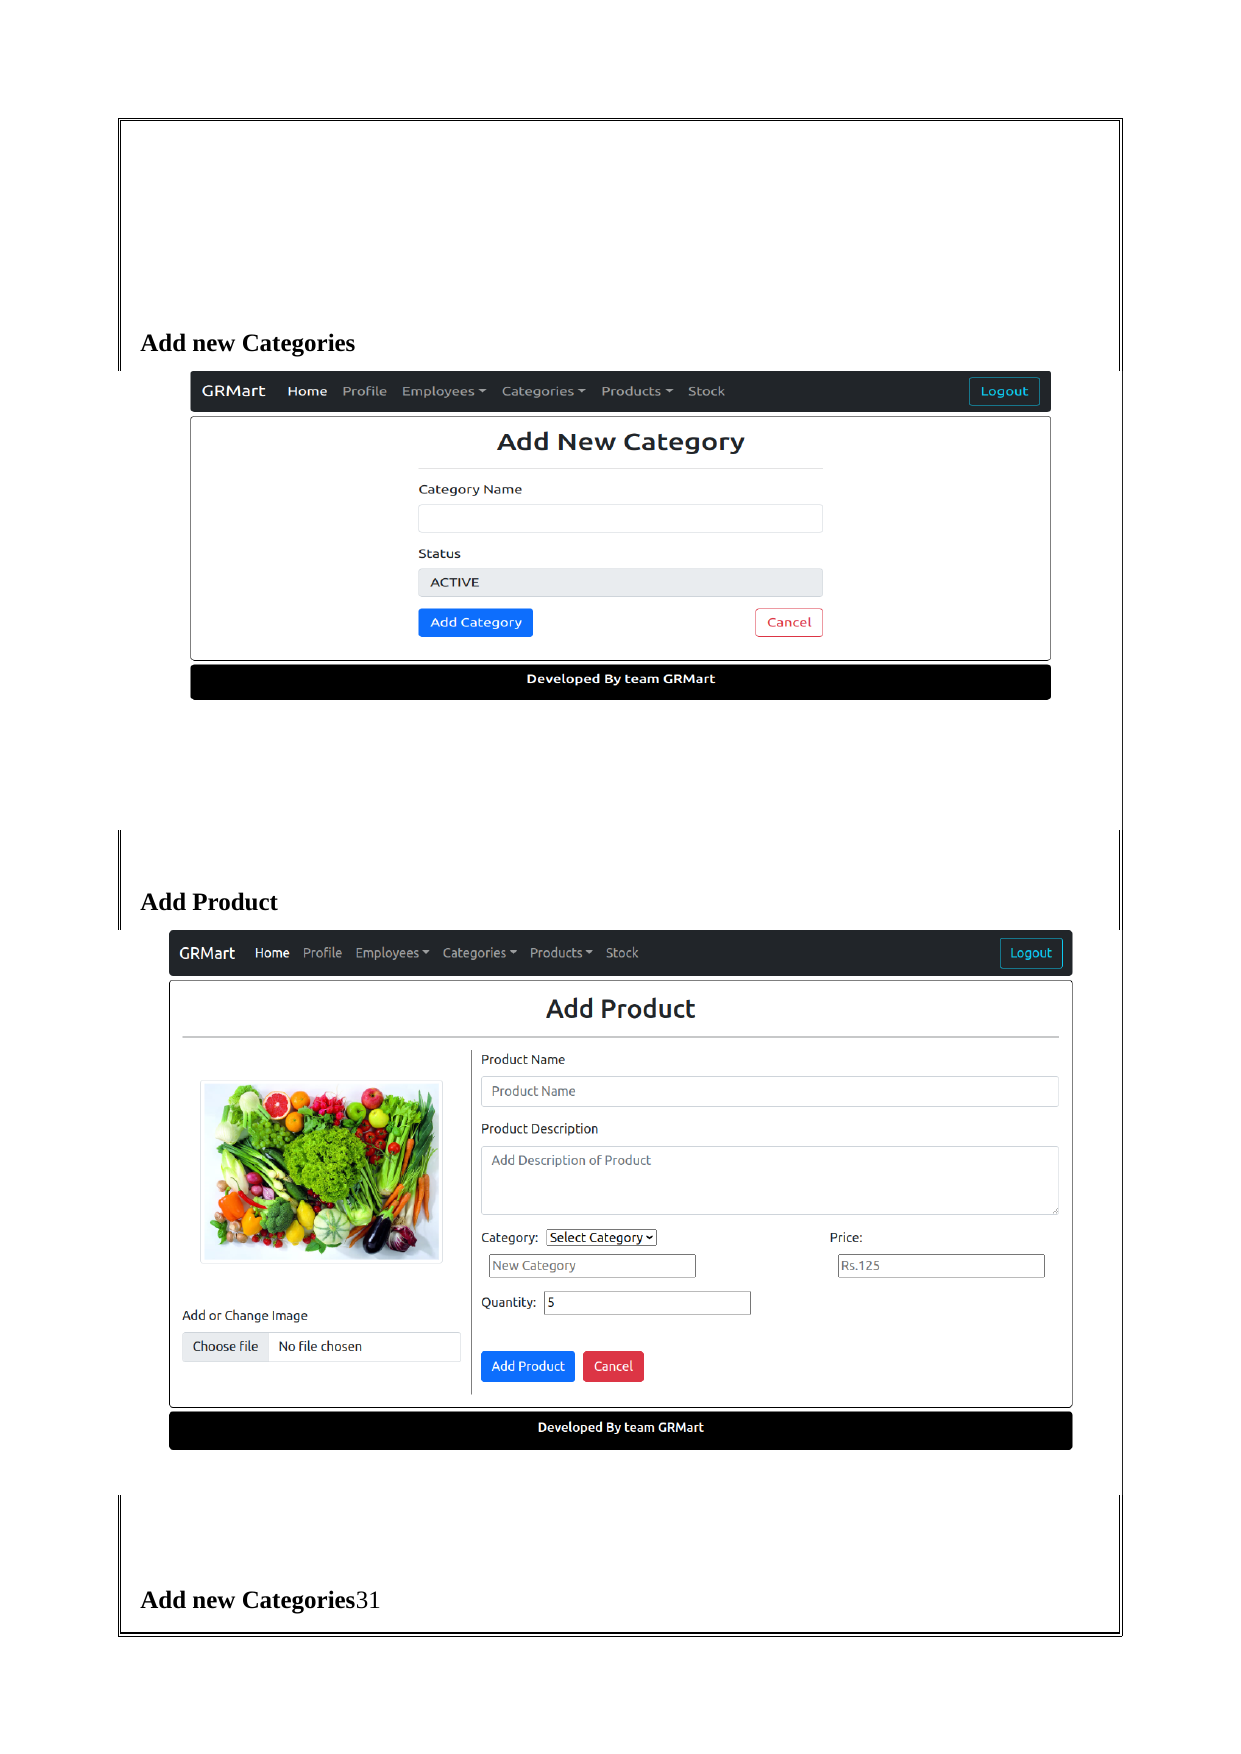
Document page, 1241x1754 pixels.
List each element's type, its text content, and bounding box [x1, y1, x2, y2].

text Add Product [140, 887, 1100, 916]
text Add new Categories [140, 328, 1100, 357]
picture [118, 371, 1123, 830]
picture [118, 930, 1123, 1495]
